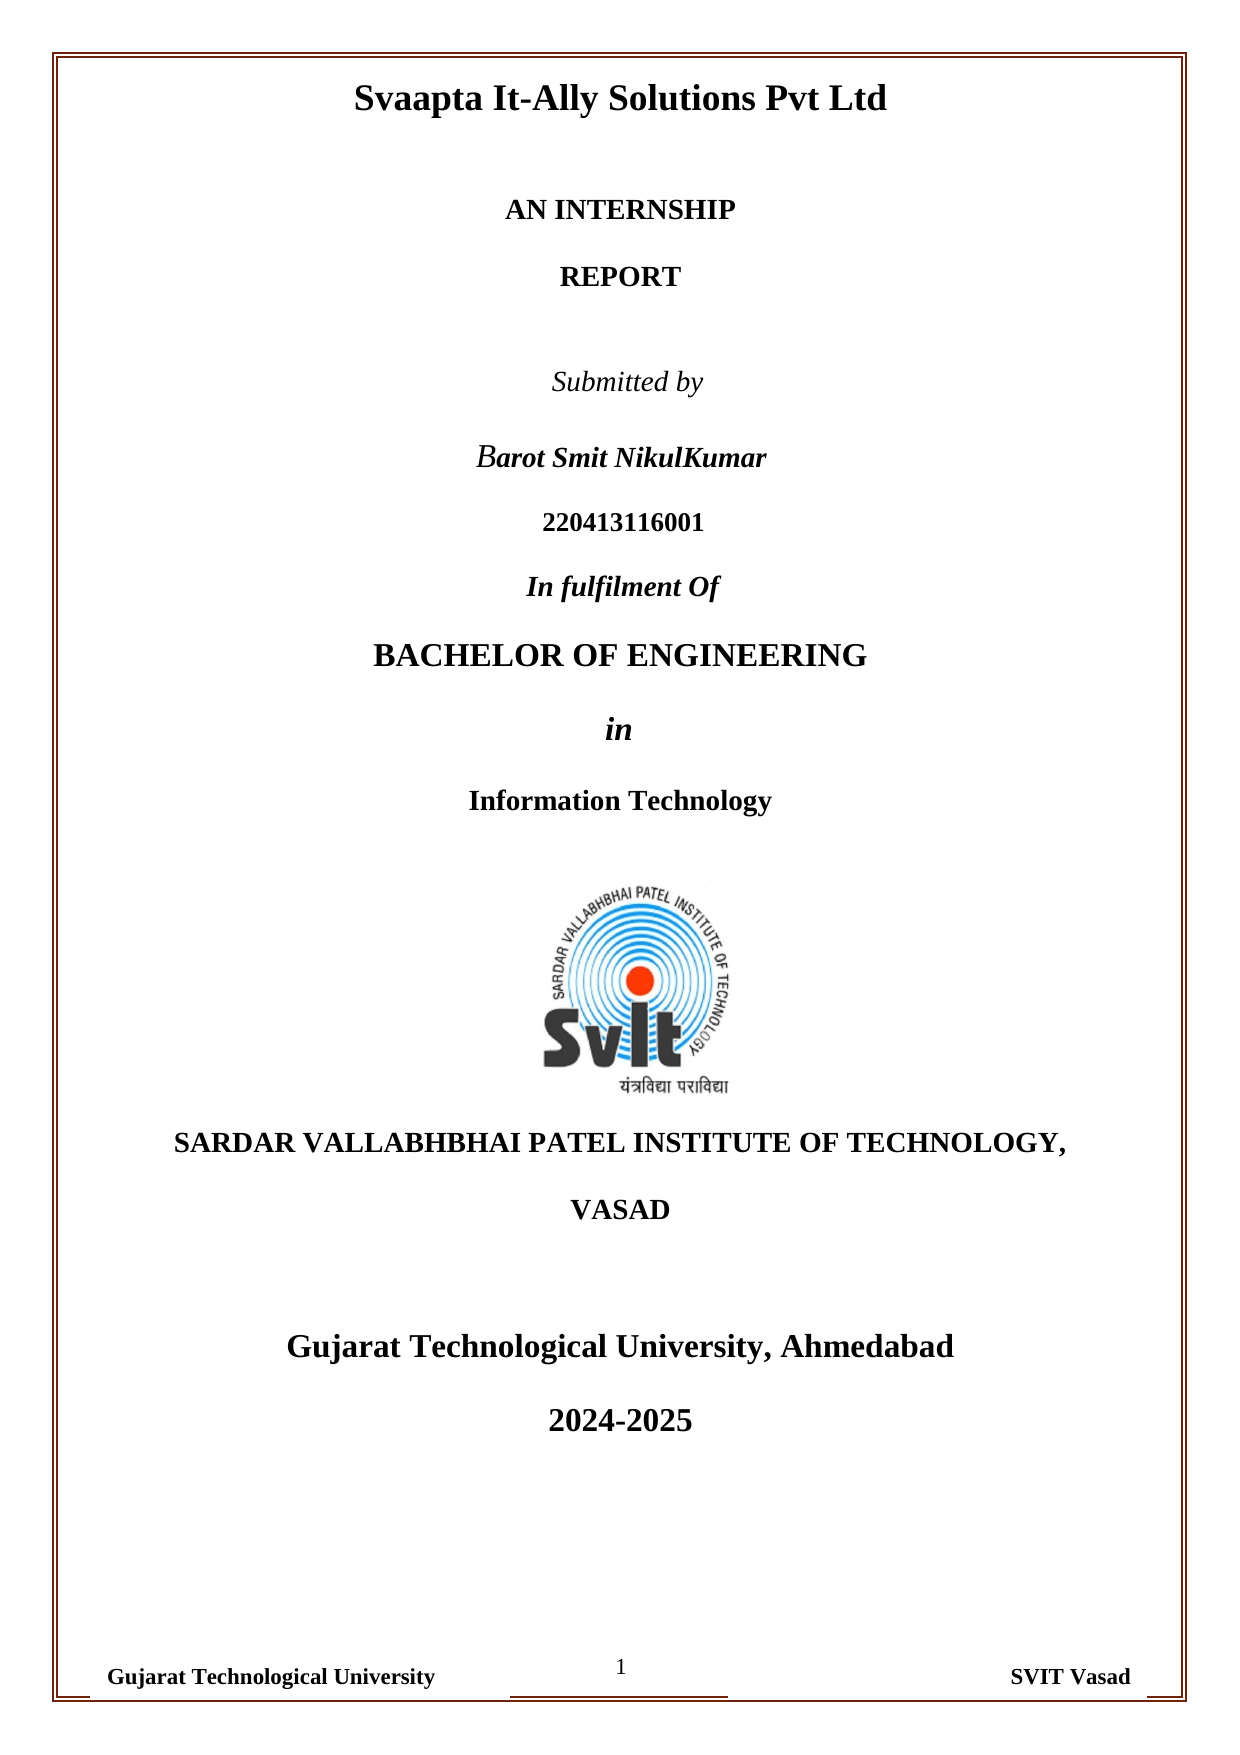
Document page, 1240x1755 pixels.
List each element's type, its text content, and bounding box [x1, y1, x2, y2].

picture [540, 879, 734, 1095]
text Svaapta It-Ally Solutions Pvt Ltd [174, 76, 1067, 119]
text In fulfilment Of [499, 569, 741, 603]
text Submitted by Barot Smit NikulKumar 220413116001 [434, 364, 879, 537]
text in [473, 709, 767, 748]
subtitle Information Technology [173, 783, 1067, 817]
subtitle AN INTERNSHIP REPORT [473, 125, 767, 292]
text Gujarat Technological University, Ahmedabad 2024-2025 [286, 1327, 954, 1439]
text SARDAR VALLABHBHAI PATEL INSTITUTE OF TECHNOLOGY, VASAD [173, 1125, 1067, 1226]
subtitle BACHELOR OF ENGINEERING [173, 636, 1067, 674]
